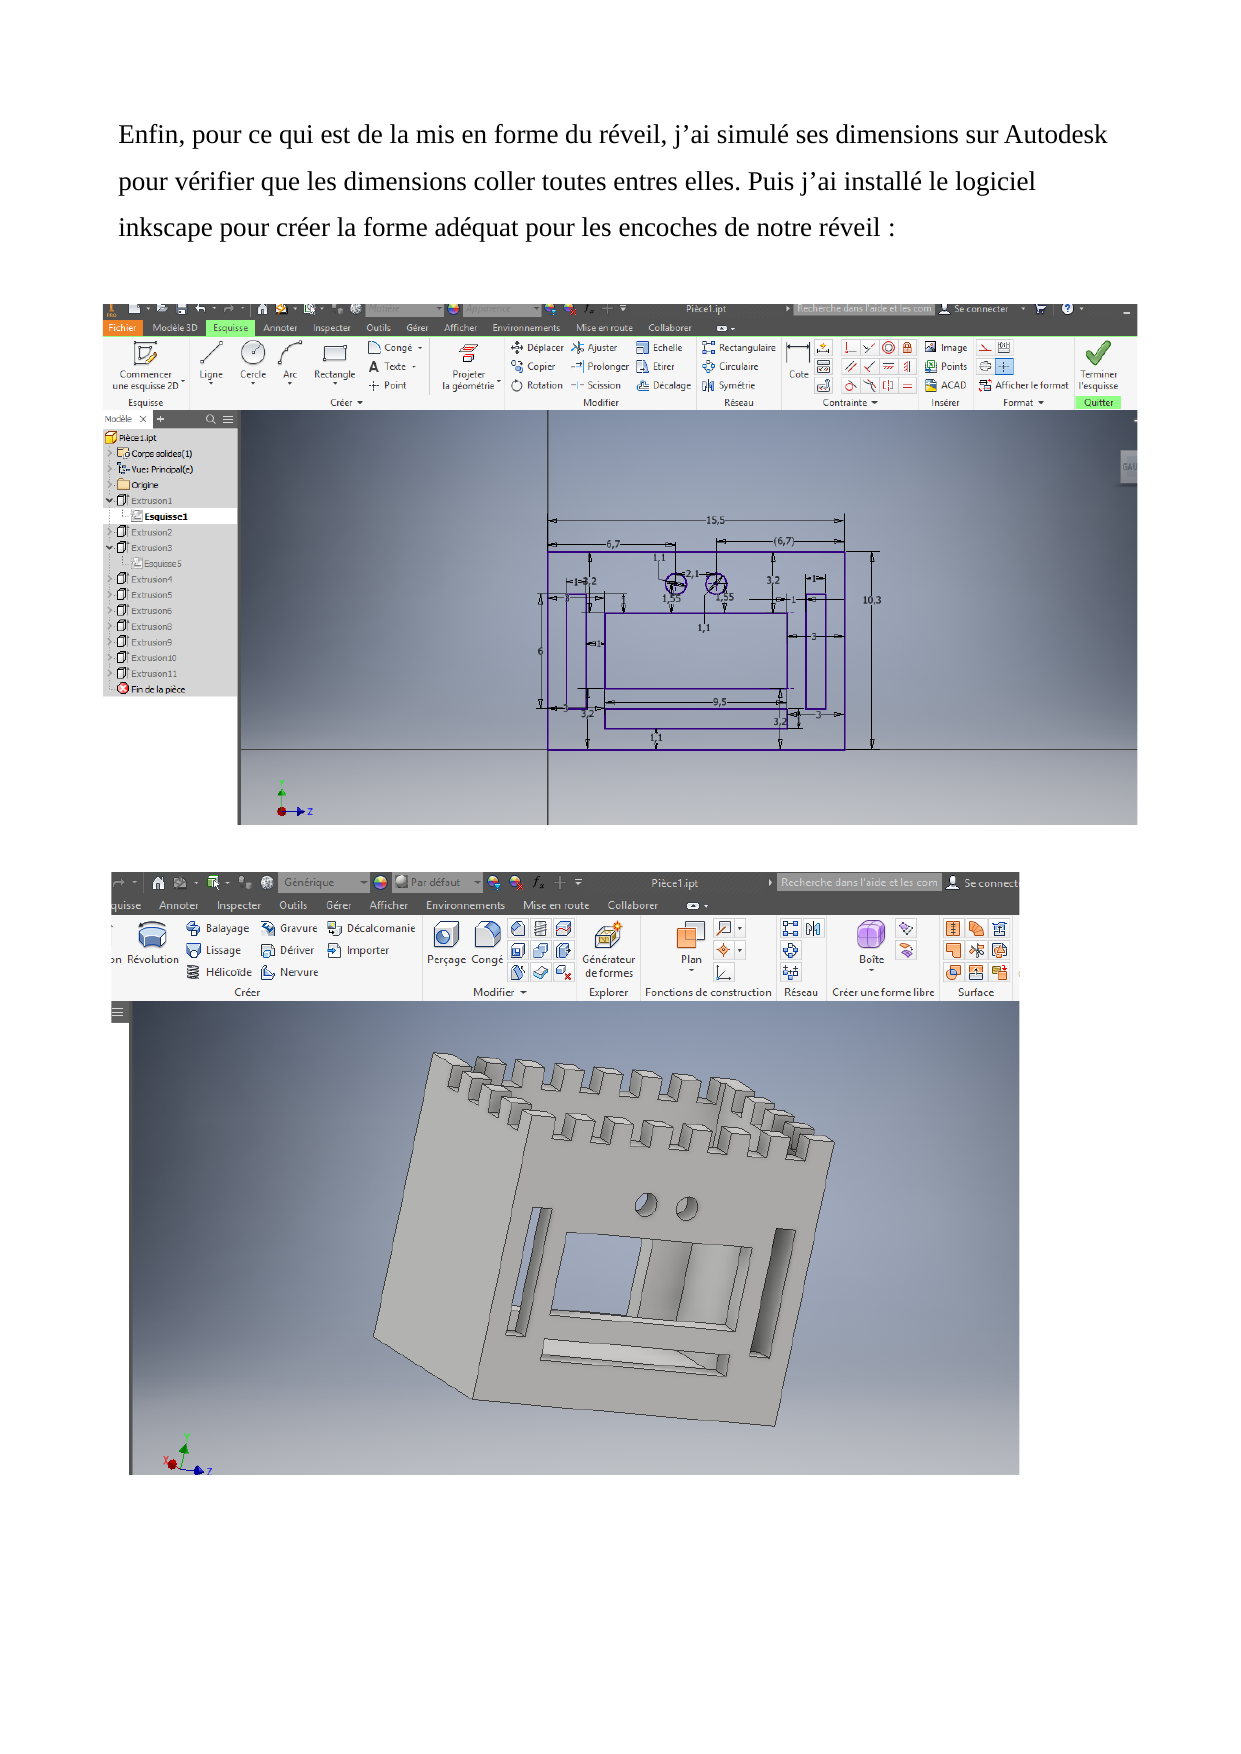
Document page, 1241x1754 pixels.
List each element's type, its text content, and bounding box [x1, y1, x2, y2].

picture [102, 304, 1138, 825]
text Enfin, pour ce qui est de la mis en forme du réveil, j’ai simulé ses dimensions sur Autodesk pour vérifier que les dimensions coller toutes entres elles. Puis j’ai installé le logiciel inkscape pour créer la forme adéquat pour les encoches de notre réveil : [118, 118, 1122, 243]
picture [111, 872, 1020, 1475]
